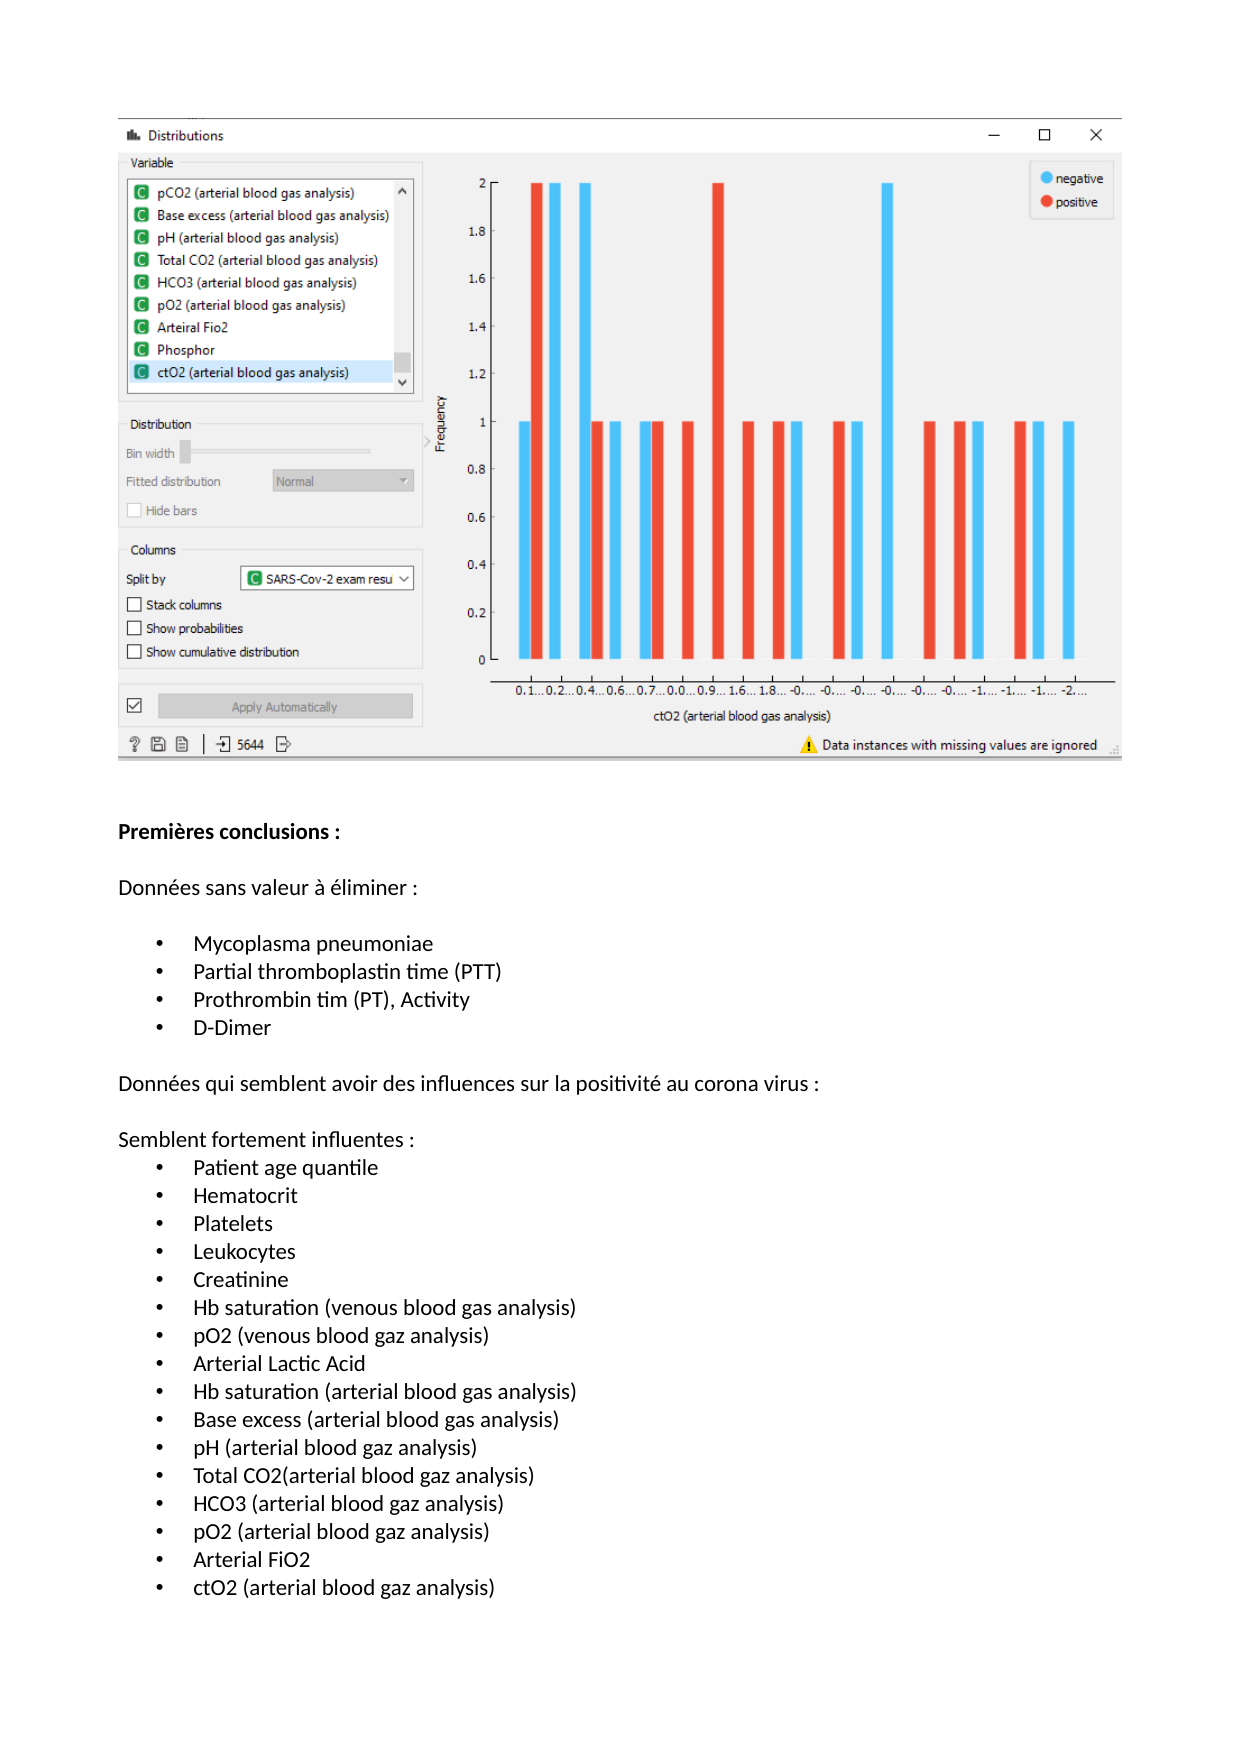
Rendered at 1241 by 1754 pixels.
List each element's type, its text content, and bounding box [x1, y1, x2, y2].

list Partial thromboplastin time (PTT) [156, 957, 1122, 985]
list Arterial FiO2 [156, 1545, 1122, 1573]
list pH (arterial blood gaz analysis) [156, 1433, 1122, 1461]
text Données sans valeur à éliminer : [118, 873, 1122, 901]
text Premières conclusions : [118, 817, 1122, 845]
list Base excess (arterial blood gas analysis) [156, 1405, 1122, 1433]
list ctO2 (arterial blood gaz analysis) [156, 1573, 1122, 1601]
list Hb saturation (venous blood gas analysis) [156, 1293, 1122, 1321]
list Leukocytes [156, 1237, 1122, 1265]
list HCO3 (arterial blood gaz analysis) [156, 1489, 1122, 1517]
text Données qui semblent avoir des influences sur la positivité au corona virus : [118, 1069, 1122, 1097]
list D-Dimer [156, 1013, 1122, 1041]
list Patient age quantile [156, 1153, 1122, 1181]
list Arterial Lactic Acid [156, 1349, 1122, 1377]
list pO2 (venous blood gaz analysis) [156, 1321, 1122, 1349]
list Hb saturation (arterial blood gas analysis) [156, 1377, 1122, 1405]
list Platelets [156, 1209, 1122, 1237]
picture [118, 118, 1122, 761]
list Hematocrit [156, 1181, 1122, 1209]
list pO2 (arterial blood gaz analysis) [156, 1517, 1122, 1545]
list Total CO2(arterial blood gaz analysis) [156, 1461, 1122, 1489]
list Creatinine [156, 1265, 1122, 1293]
list Mycoplasma pneumoniae [156, 929, 1122, 957]
text Semblent fortement influentes : [118, 1125, 1122, 1153]
list Prothrombin tim (PT), Activity [156, 985, 1122, 1013]
